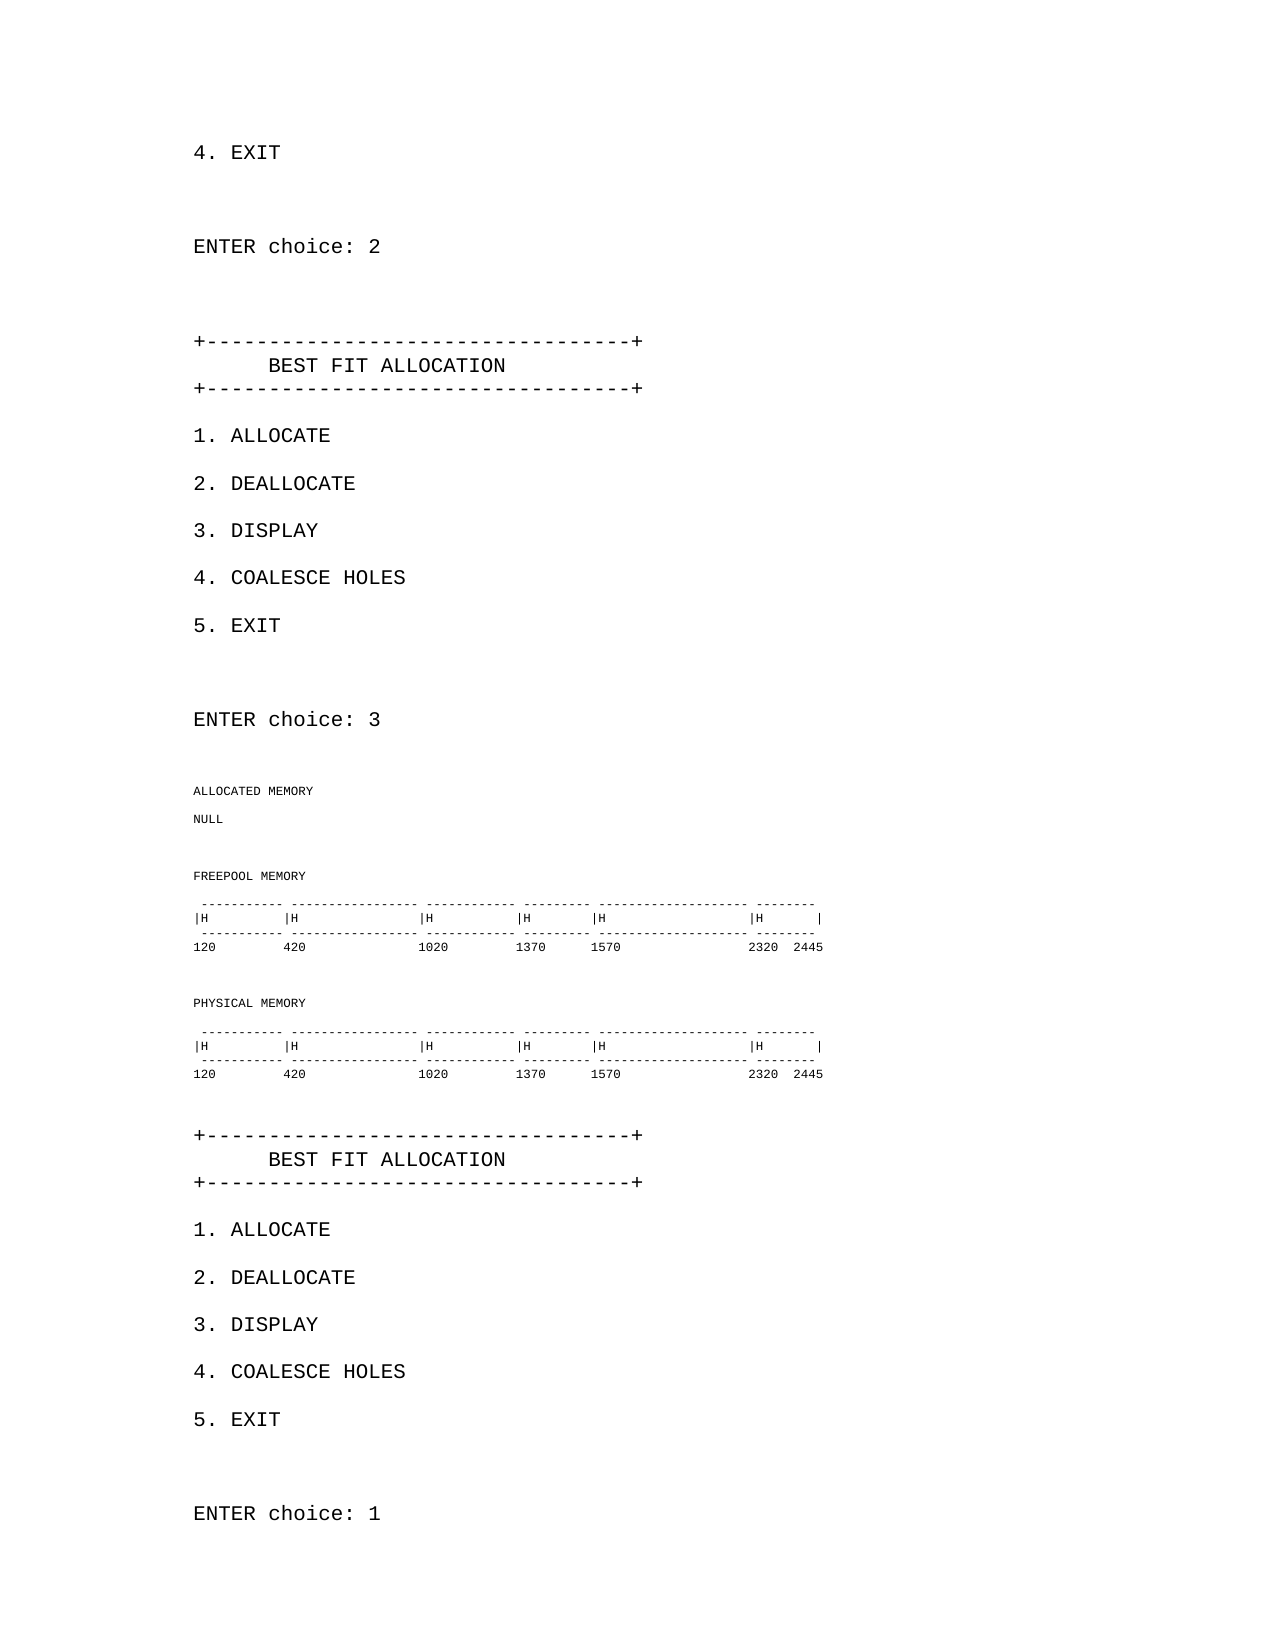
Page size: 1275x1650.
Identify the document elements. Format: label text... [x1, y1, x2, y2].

text |H |H |H |H |H |H | [118, 1040, 1157, 1054]
text BEST FIT ALLOCATION [118, 354, 1157, 378]
text ENTER choice: 1 [118, 1503, 1157, 1527]
text +----------------------------------+ [118, 1125, 1157, 1148]
text 4. COALESCE HOLES [118, 567, 1157, 591]
text ALLOCATED MEMORY [118, 785, 1157, 799]
text FREEPOOL MEMORY [118, 870, 1157, 884]
text 1. ALLOCATE [118, 1219, 1157, 1243]
text ----------- ----------------- ------------ --------- -------------------- -------- [118, 1026, 1157, 1040]
text +----------------------------------+ [118, 378, 1157, 402]
text 4. COALESCE HOLES [118, 1361, 1157, 1385]
text 3. DISPLAY [118, 1314, 1157, 1338]
text +----------------------------------+ [118, 331, 1157, 354]
text ENTER choice: 2 [118, 236, 1157, 260]
text 5. EXIT [118, 1409, 1157, 1432]
text NULL [118, 813, 1157, 827]
text |H |H |H |H |H |H | [118, 912, 1157, 927]
text ENTER choice: 3 [118, 709, 1157, 733]
text 120 420 1020 1370 1570 2320 2445 [118, 1068, 1157, 1082]
text PHYSICAL MEMORY [118, 997, 1157, 1012]
text ----------- ----------------- ------------ --------- -------------------- -------- [118, 927, 1157, 941]
text 2. DEALLOCATE [118, 1267, 1157, 1290]
text +----------------------------------+ [118, 1172, 1157, 1196]
text 3. DISPLAY [118, 520, 1157, 544]
text 120 420 1020 1370 1570 2320 2445 [118, 941, 1157, 955]
text 5. EXIT [118, 615, 1157, 638]
text ----------- ----------------- ------------ --------- -------------------- -------- [118, 1054, 1157, 1068]
text 4. EXIT [118, 142, 1157, 165]
text 2. DEALLOCATE [118, 473, 1157, 496]
text 1. ALLOCATE [118, 426, 1157, 449]
text ----------- ----------------- ------------ --------- -------------------- -------- [118, 898, 1157, 912]
text BEST FIT ALLOCATION [118, 1148, 1157, 1172]
